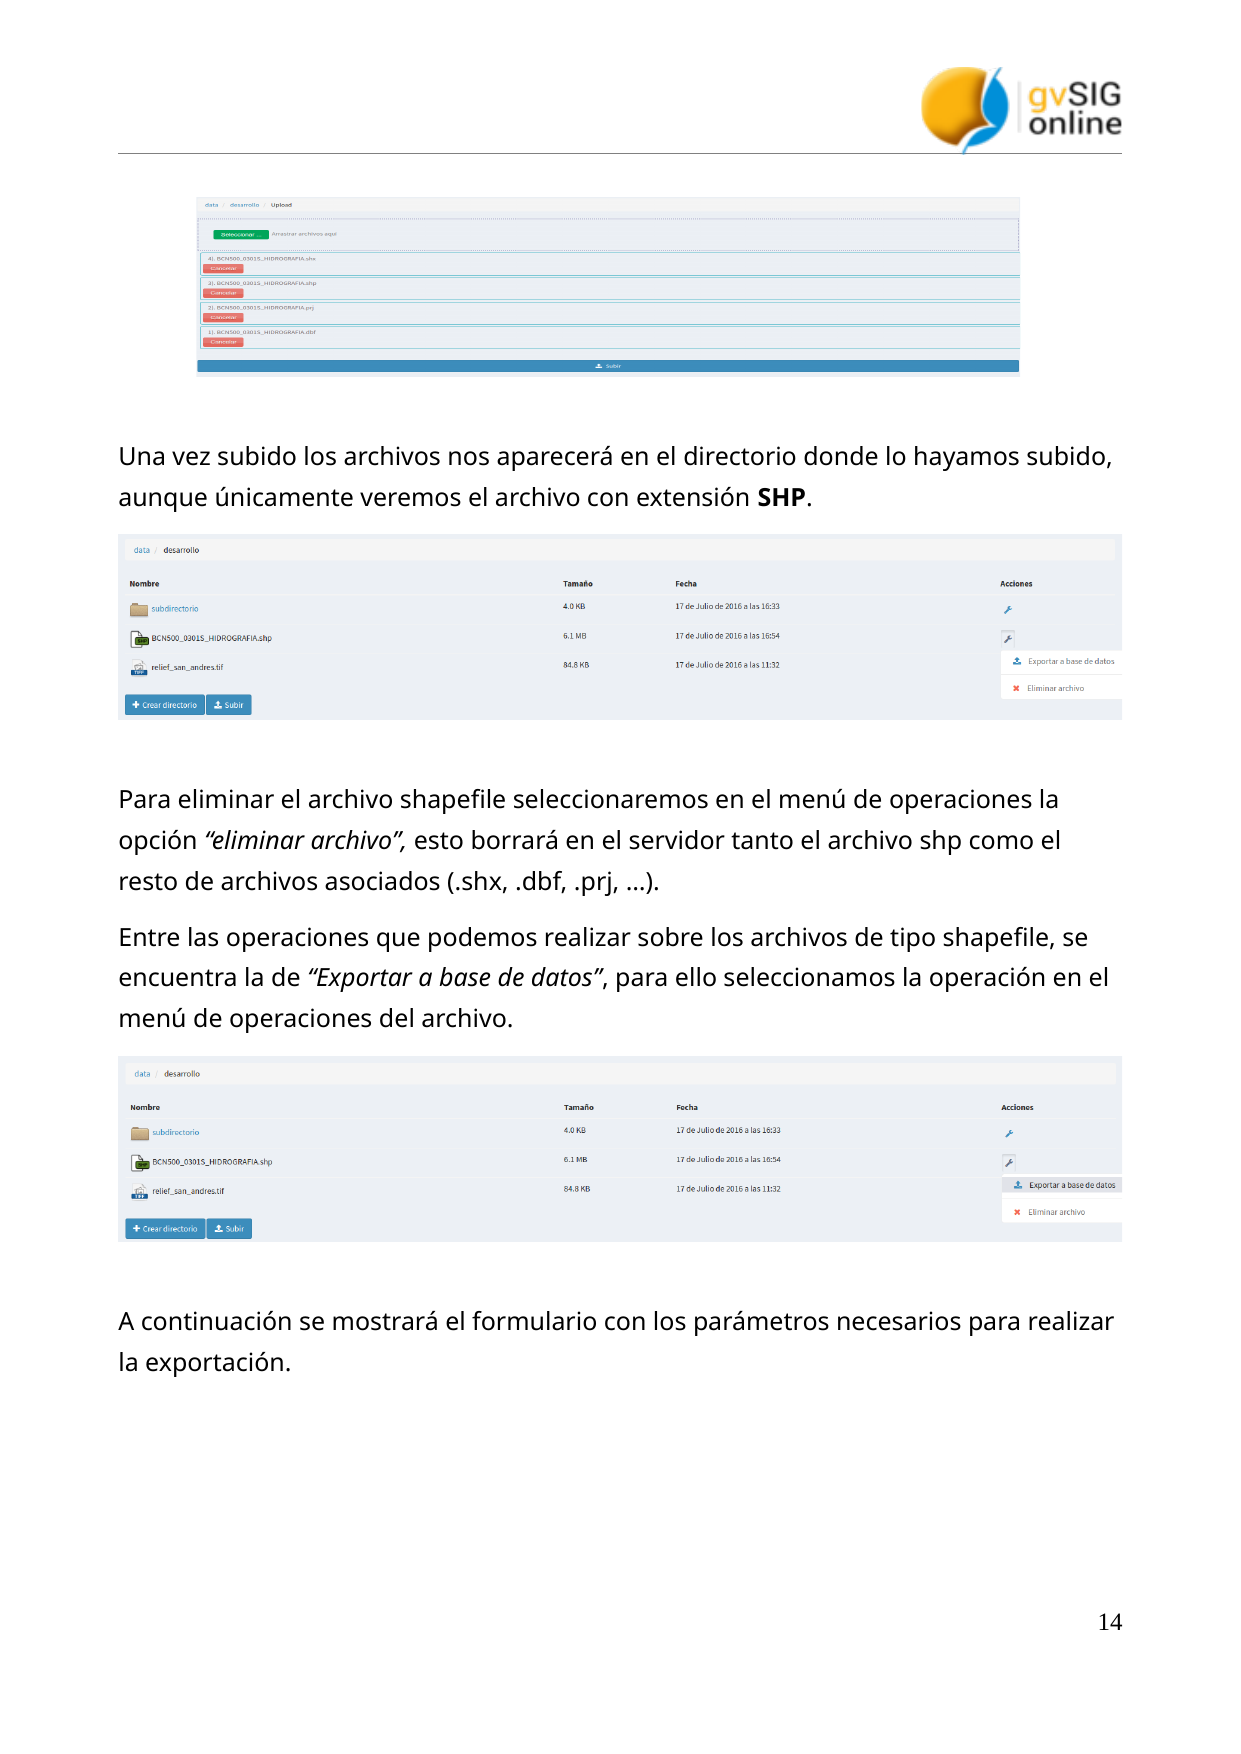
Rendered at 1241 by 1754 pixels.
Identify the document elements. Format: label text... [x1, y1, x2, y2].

text A continuación se mostrará el formulario con los parámetros necesarios para realizar la exportación. [118, 1304, 1122, 1379]
picture [118, 1056, 1123, 1242]
picture [118, 534, 1123, 720]
text Entre las operaciones que podemos realizar sobre los archivos de tipo shapefile, se encuentra la de “Exportar a base de datos”, para ello seleccionamos la operación en el menú de operaciones del archivo. [118, 919, 1122, 1035]
text Para eliminar el archivo shapefile seleccionaremos en el menú de operaciones la opción “eliminar archivo”, esto borrará en el servidor tanto el archivo shp como el resto de archivos asociados (.shx, .dbf, .prj, …). [118, 782, 1122, 898]
text Una vez subido los archivos nos aparecerá en el directorio donde lo hayamos subido, aunque únicamente veremos el archivo con extensión SHP. [118, 438, 1122, 513]
picture [921, 67, 1122, 155]
picture [196, 197, 1021, 377]
